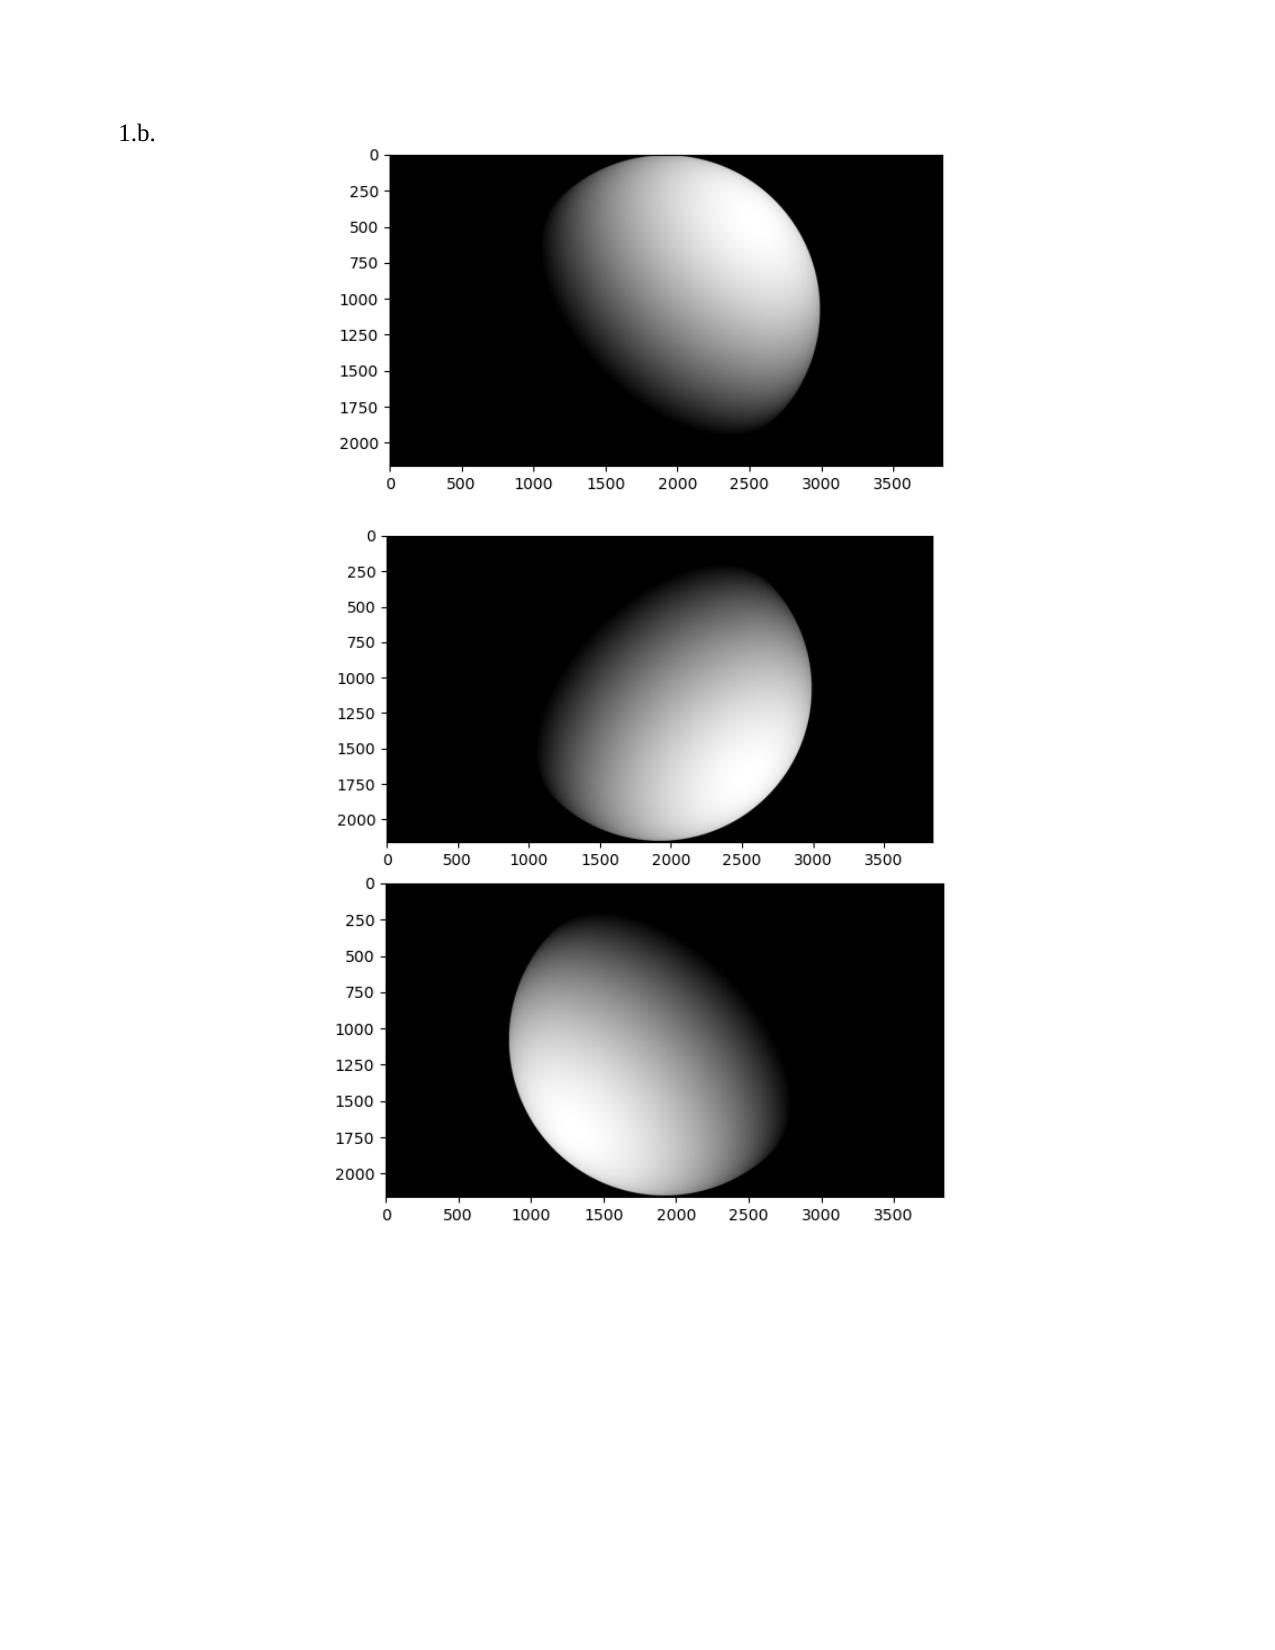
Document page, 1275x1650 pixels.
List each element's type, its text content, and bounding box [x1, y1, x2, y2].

picture [326, 146, 950, 497]
text 1.b. [118, 118, 1157, 147]
picture [326, 525, 950, 1235]
